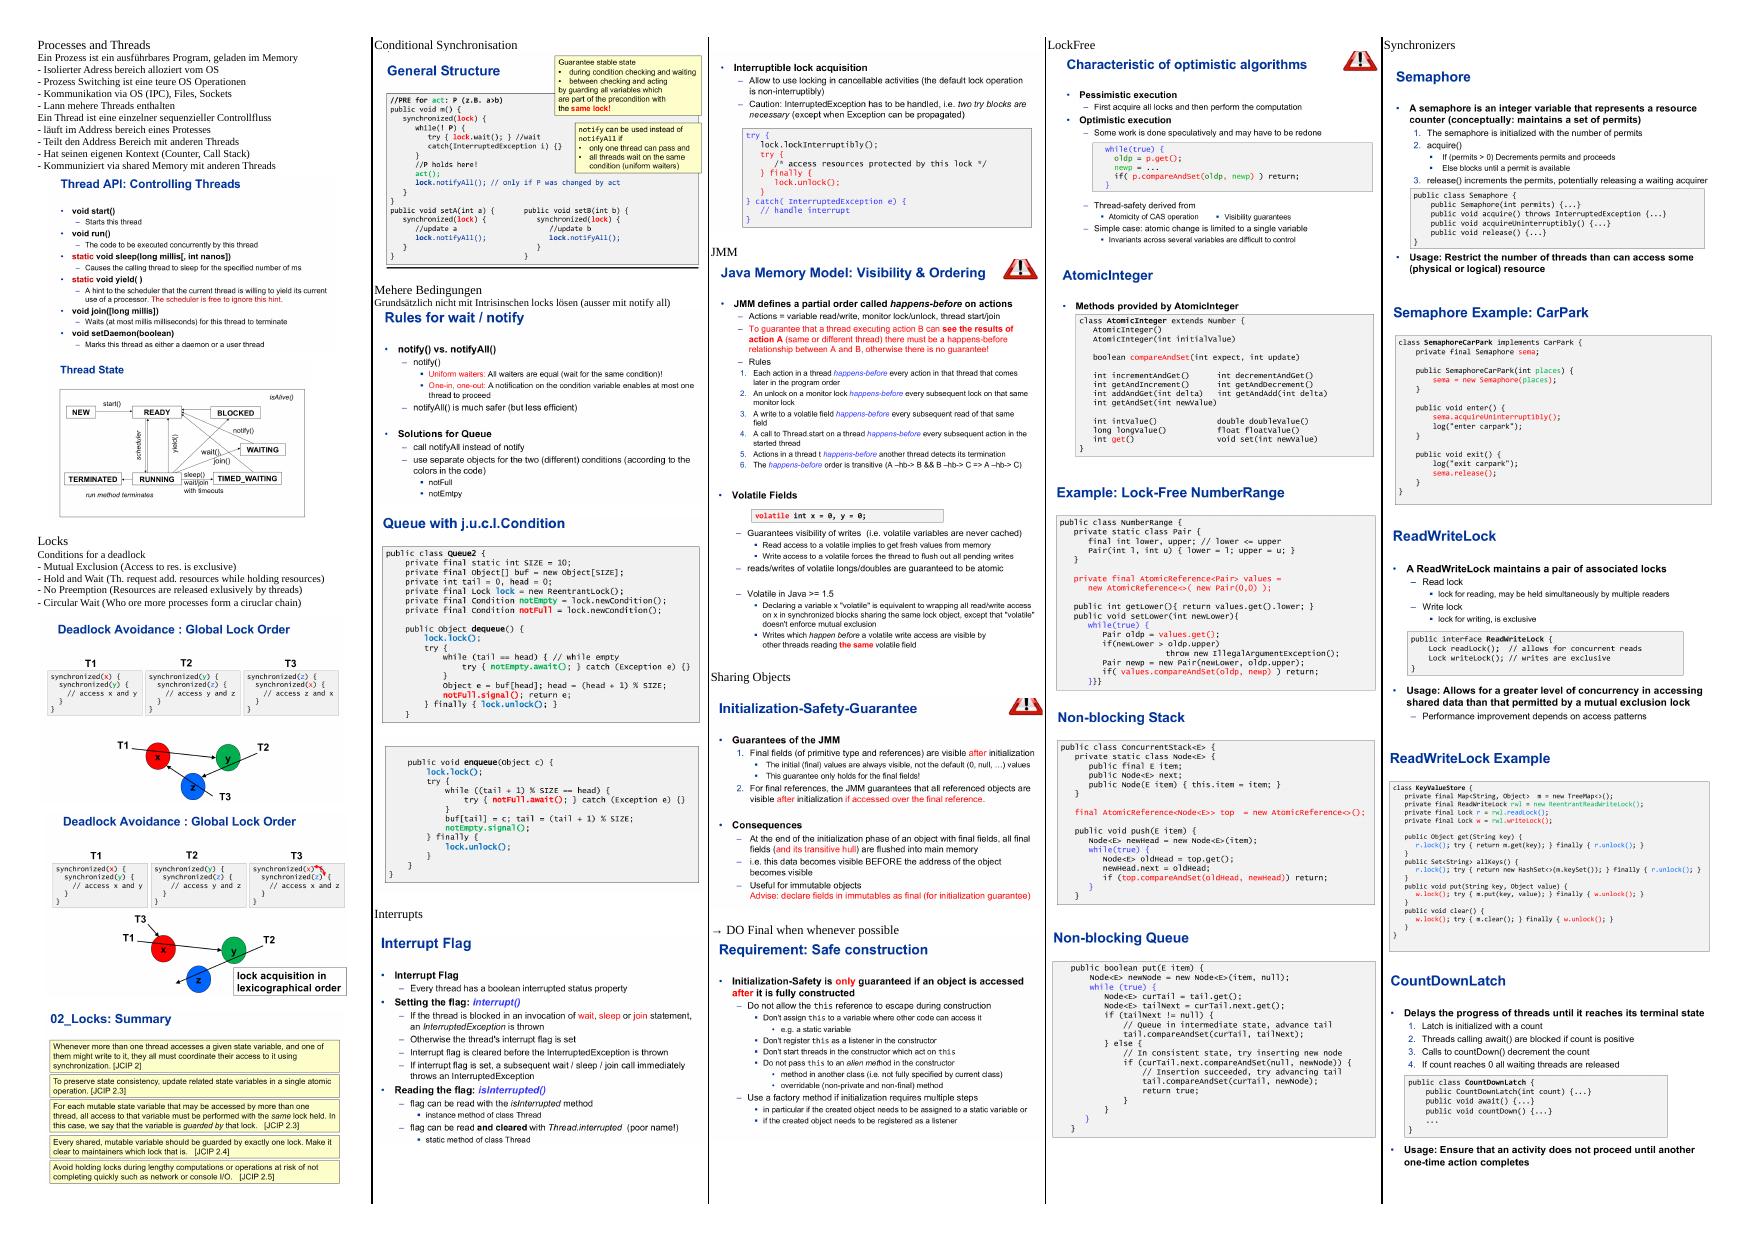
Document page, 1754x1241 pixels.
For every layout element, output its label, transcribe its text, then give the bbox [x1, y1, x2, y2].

text - Kommuniziert via shared Memory mit anderen Threads [37, 160, 369, 172]
picture [1047, 923, 1380, 1139]
text Sharing Objects [711, 669, 1043, 684]
text Processes and Threads [37, 37, 369, 52]
picture [710, 482, 1043, 655]
picture [1383, 969, 1716, 1180]
picture [47, 174, 335, 354]
text Ein Thread ist eine einzelner sequenzieller Controllfluss [37, 112, 369, 124]
text - No Preemption (Resources are released exlusively by threads) [37, 584, 369, 596]
picture [374, 738, 707, 893]
picture [43, 812, 349, 997]
text Mehere Bedingungen [374, 282, 706, 297]
picture [374, 935, 707, 1146]
picture [1383, 521, 1717, 735]
text - Isolierter Adress bereich alloziert vom OS [37, 64, 369, 76]
text Interrupts [374, 907, 706, 921]
text - Lann mehere Threads enthalten [37, 100, 369, 112]
picture [374, 517, 707, 724]
text LockFree [1047, 37, 1379, 51]
text - Hat seinen eigenen Kontext (Counter, Call Stack) [37, 148, 369, 160]
picture [40, 618, 345, 803]
text - Circular Wait (Who ore more processes form a ciruclar chain) [37, 596, 369, 608]
text - Mutual Exclusion (Access to res. is exclusive) [37, 560, 369, 572]
picture [1383, 748, 1716, 955]
picture [374, 51, 707, 269]
text - Hold and Wait (Th. request add. resources while holding resources) [37, 572, 369, 584]
text - Kommunikation via OS (IPC), Files, Sockets [37, 88, 369, 100]
picture [1047, 478, 1380, 691]
text Synchronizers [1384, 37, 1716, 52]
picture [1047, 704, 1380, 909]
picture [1383, 66, 1717, 275]
picture [1047, 263, 1380, 464]
picture [710, 51, 1043, 231]
picture [1047, 51, 1380, 249]
picture [710, 259, 1043, 469]
text - Prozess Switching ist eine teure OS Operationen [37, 76, 369, 88]
text Ein Prozess ist ein ausführbares Program, geladen im Memory [37, 52, 369, 64]
picture [43, 1011, 345, 1187]
picture [46, 359, 310, 520]
picture [710, 698, 1043, 909]
text Conditions for a deadlock [37, 548, 369, 560]
text - läuft im Address bereich eines Protesses [37, 124, 369, 136]
text Locks [37, 534, 369, 548]
text Conditional Synchronisation [374, 37, 706, 51]
picture [1383, 303, 1717, 507]
picture [710, 937, 1043, 1141]
text → DO Final when whenever possible [711, 923, 1043, 937]
text - Teilt den Address Bereich mit anderen Threads [37, 136, 369, 148]
text JMM [711, 245, 1043, 259]
picture [374, 308, 707, 504]
text Grundsätzlich nicht mit Intrisinschen locks lösen (ausser mit notify all) [374, 297, 706, 308]
